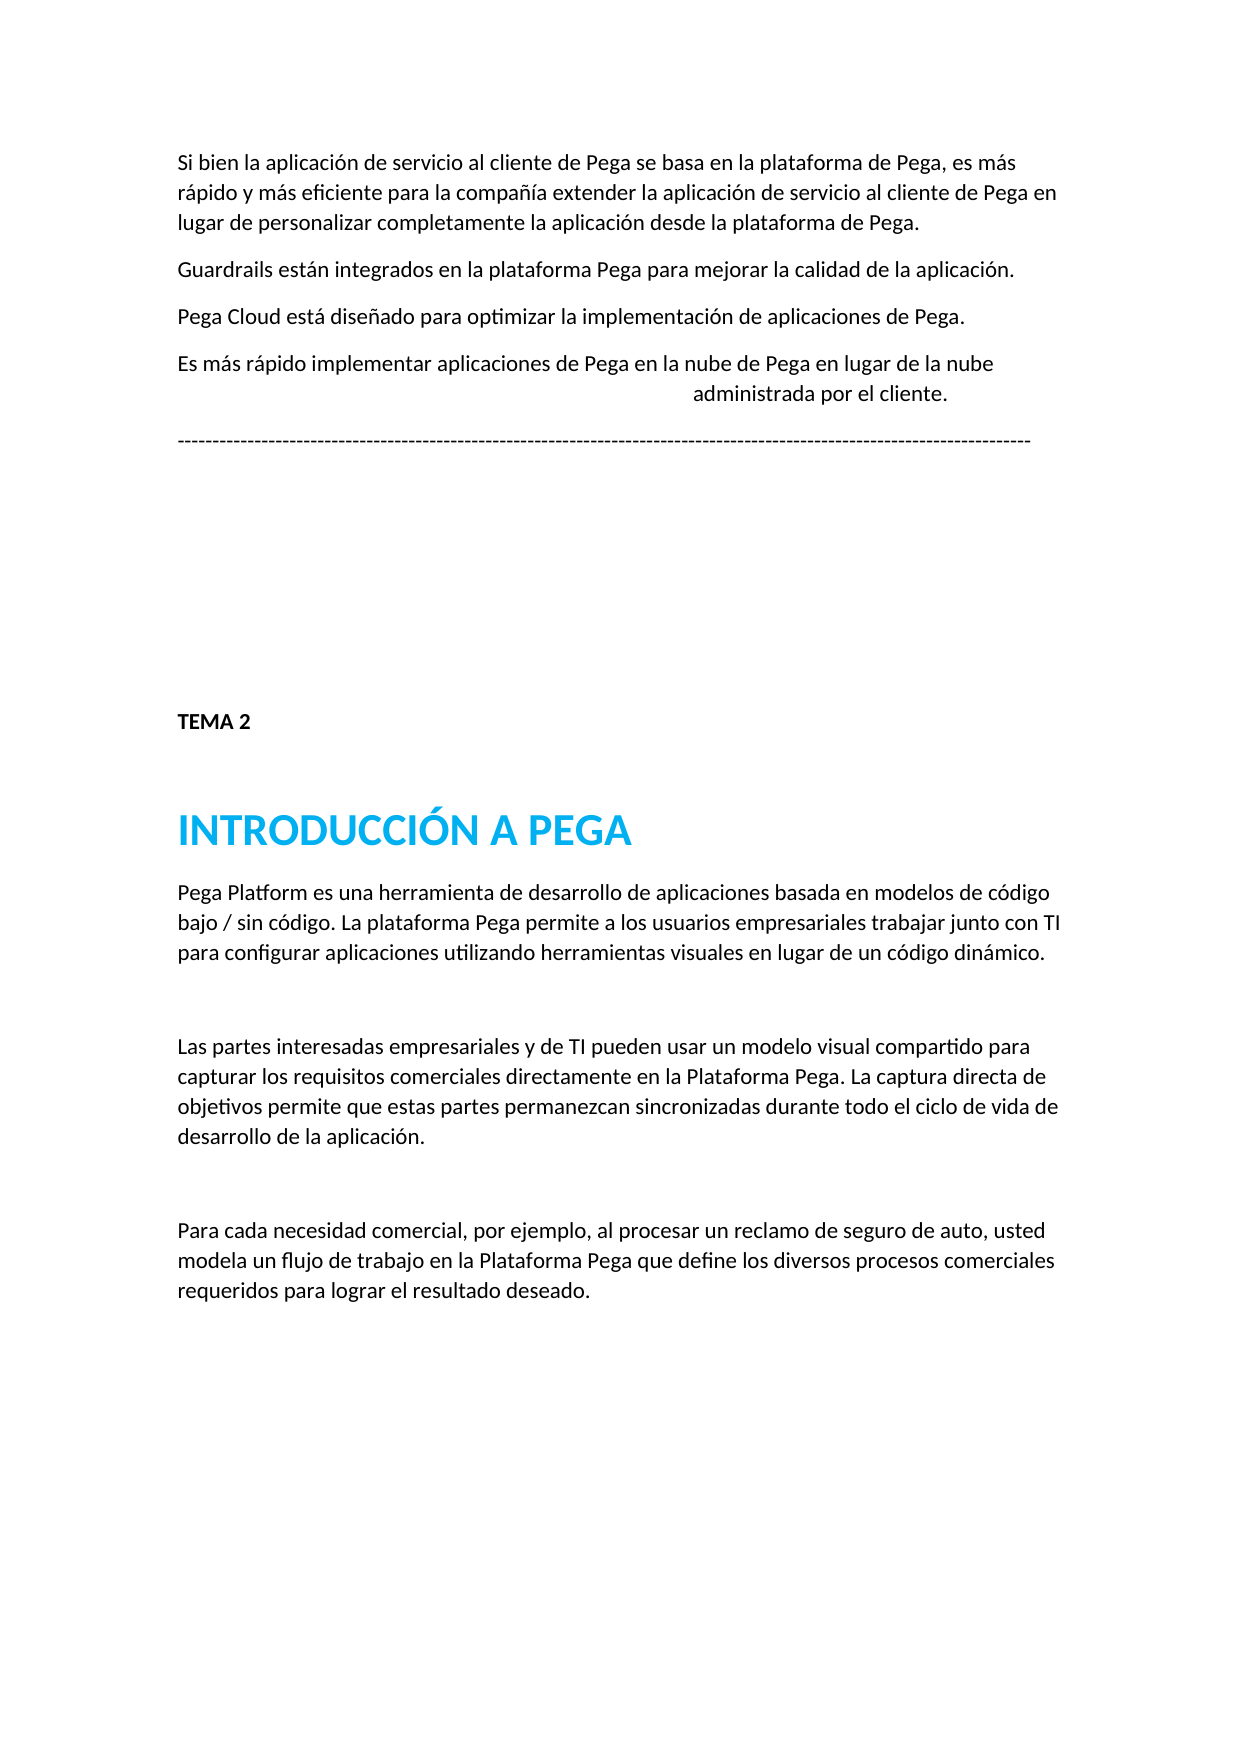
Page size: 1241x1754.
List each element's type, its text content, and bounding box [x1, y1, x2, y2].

text Pega Cloud está diseñado para optimizar la implementación de aplicaciones de Pega. [177, 302, 1063, 330]
text -------------------------------------------------------------------------------------------------------------------------- [177, 426, 1063, 454]
text Pega Platform es una herramienta de desarrollo de aplicaciones basada en modelos de código bajo / sin código. La plataforma Pega permite a los usuarios empresariales trabajar junto con TI para configurar aplicaciones utilizando herramientas visuales en lugar de un código dinámico. [177, 878, 1063, 966]
text Para cada necesidad comercial, por ejemplo, al procesar un reclamo de seguro de auto, usted modela un flujo de trabajo en la Plataforma Pega que define los diversos procesos comerciales requeridos para lograr el resultado deseado. [177, 1216, 1063, 1305]
text TEMA 2 [177, 707, 1063, 735]
text Es más rápido implementar aplicaciones de Pega en la nube de Pega en lugar de la nube administrada por el cliente. [177, 349, 1063, 407]
text Guardrails están integrados en la plataforma Pega para mejorar la calidad de la aplicación. [177, 255, 1063, 283]
text Si bien la aplicación de servicio al cliente de Pega se basa en la plataforma de Pega, es más rápido y más eficiente para la compañía extender la aplicación de servicio al cliente de Pega en lugar de personalizar completamente la aplicación desde la plataforma de Pega. [177, 148, 1063, 236]
text INTRODUCCIÓN A PEGA [177, 801, 1063, 857]
text Las partes interesadas empresariales y de TI pueden usar un modelo visual compartido para capturar los requisitos comerciales directamente en la Plataforma Pega. La captura directa de objetivos permite que estas partes permanezcan sincronizadas durante todo el ciclo de vida de desarrollo de la aplicación. [177, 1032, 1063, 1151]
